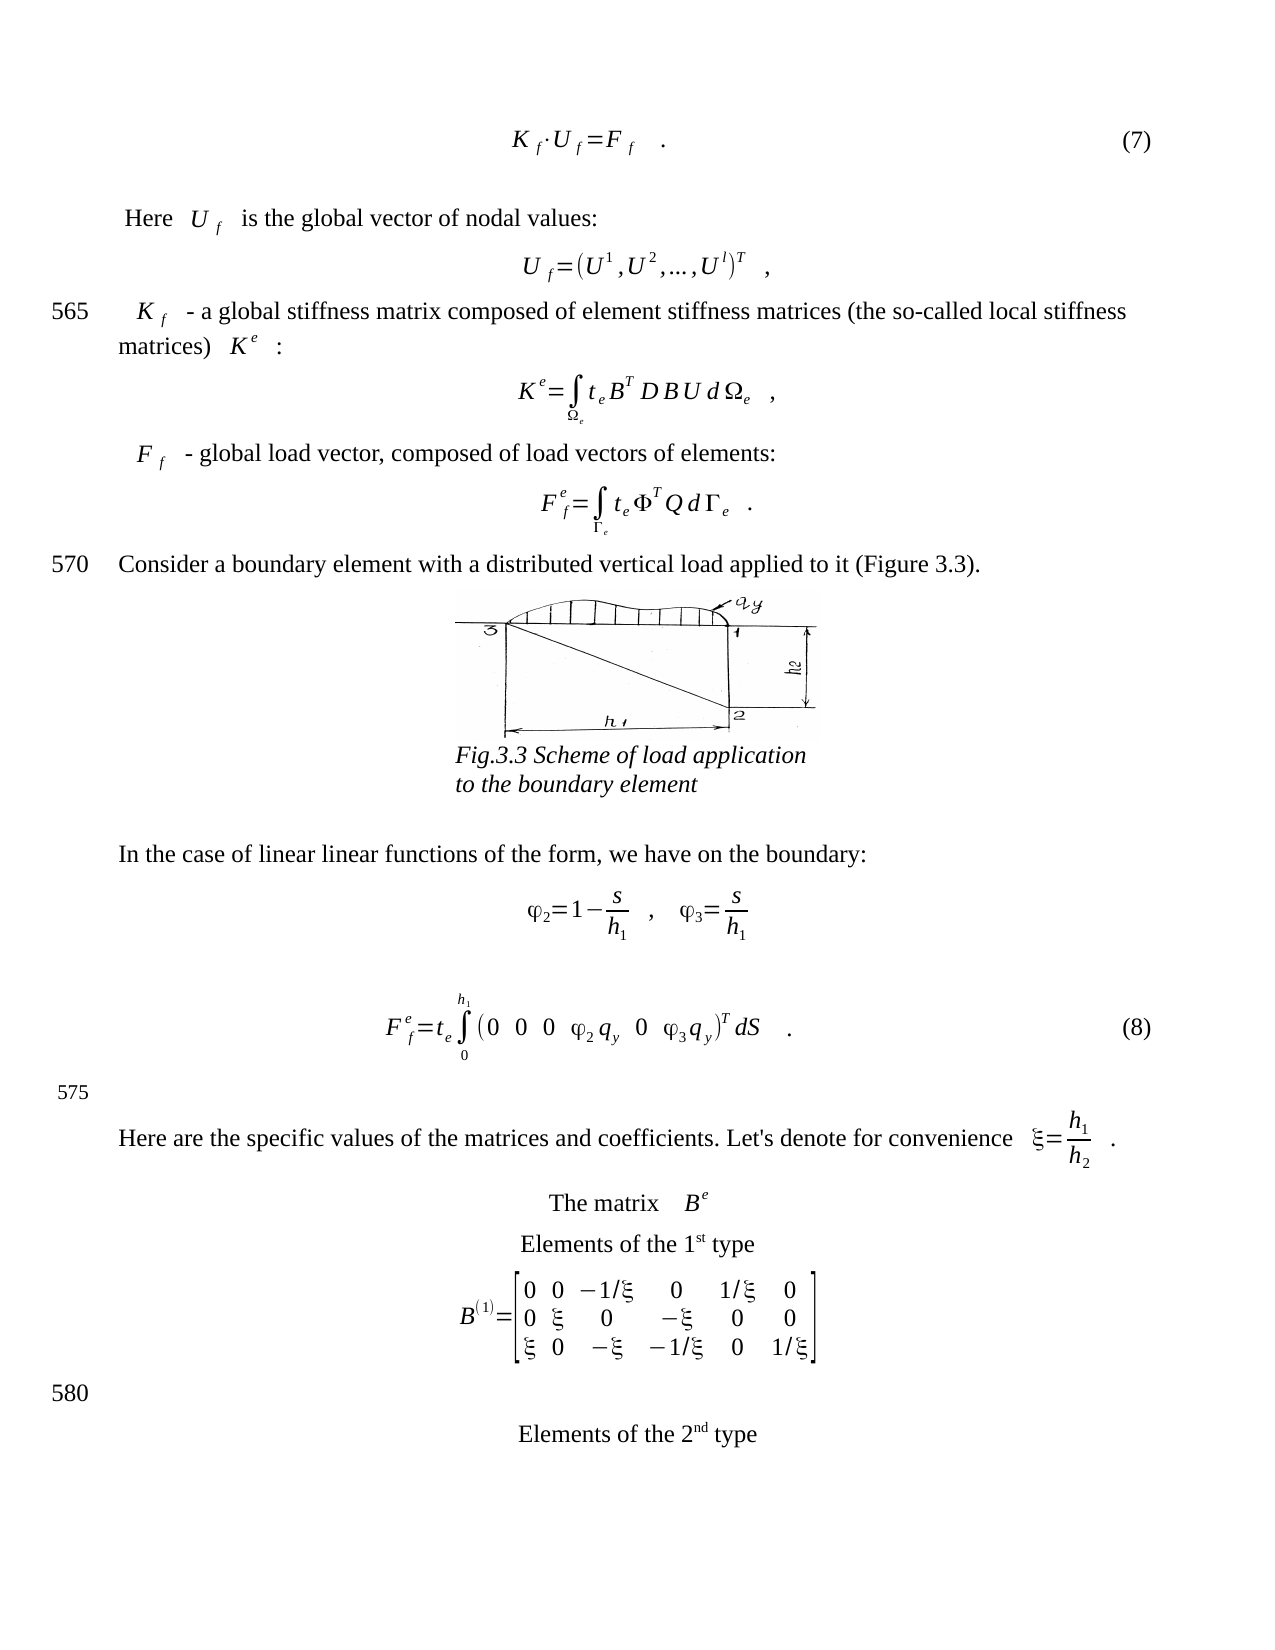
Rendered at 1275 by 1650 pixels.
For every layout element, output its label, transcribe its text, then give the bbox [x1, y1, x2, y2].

table_header (7) [1041, 118, 1157, 174]
text Elements of the 2nd type [118, 1419, 1157, 1448]
text Here are the specific values of the matrices and coefficients. Let's denote for convenience. [118, 1106, 1157, 1173]
table_header . [118, 118, 1041, 174]
table_header (8) [1041, 985, 1157, 1081]
table_header . [118, 985, 1041, 1081]
text - a global stiffness matrix composed of element stiffness matrices (the so-called local stiffness matrices): [118, 296, 1157, 359]
picture [455, 590, 820, 741]
text Fig.3.3 Scheme of load application to the boundary element [455, 741, 820, 798]
text . [118, 483, 1157, 537]
text - global load vector, composed of load vectors of elements: [118, 438, 1157, 471]
text Consider a boundary element with a distributed vertical load applied to it (Figure 3.3). [118, 549, 1157, 578]
text , [118, 881, 1157, 943]
text The matrix [118, 1185, 1157, 1216]
text In the case of linear linear functions of the form, we have on the boundary: [118, 839, 1157, 868]
text , [118, 248, 1157, 283]
text Elements of the 1st type [118, 1229, 1157, 1258]
text , [118, 372, 1157, 426]
text Hereis the global vector of nodal values: [118, 203, 1157, 236]
